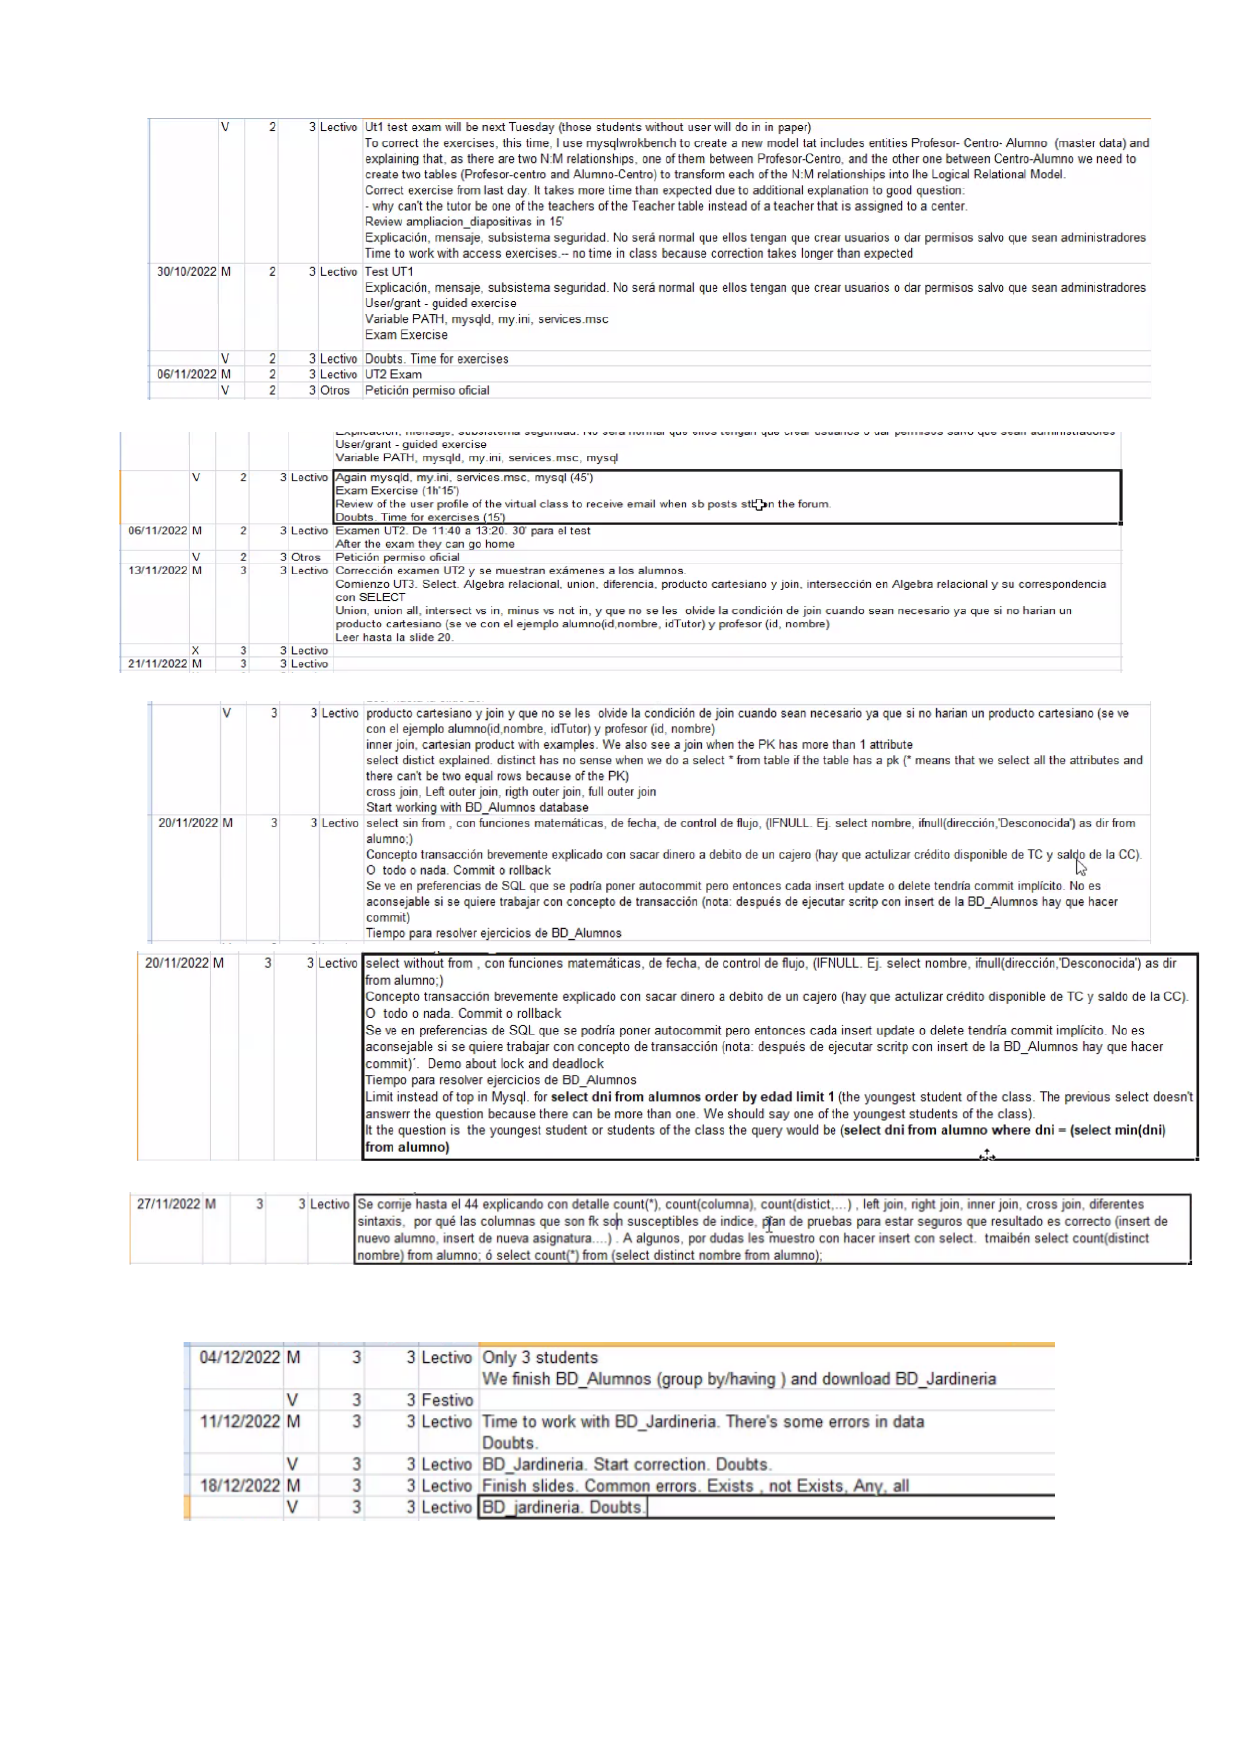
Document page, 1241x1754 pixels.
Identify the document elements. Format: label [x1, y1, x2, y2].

picture [136, 951, 1200, 1161]
picture [183, 1342, 1055, 1521]
picture [119, 432, 1124, 673]
picture [147, 701, 1152, 944]
picture [147, 118, 1152, 400]
picture [129, 1192, 1193, 1265]
